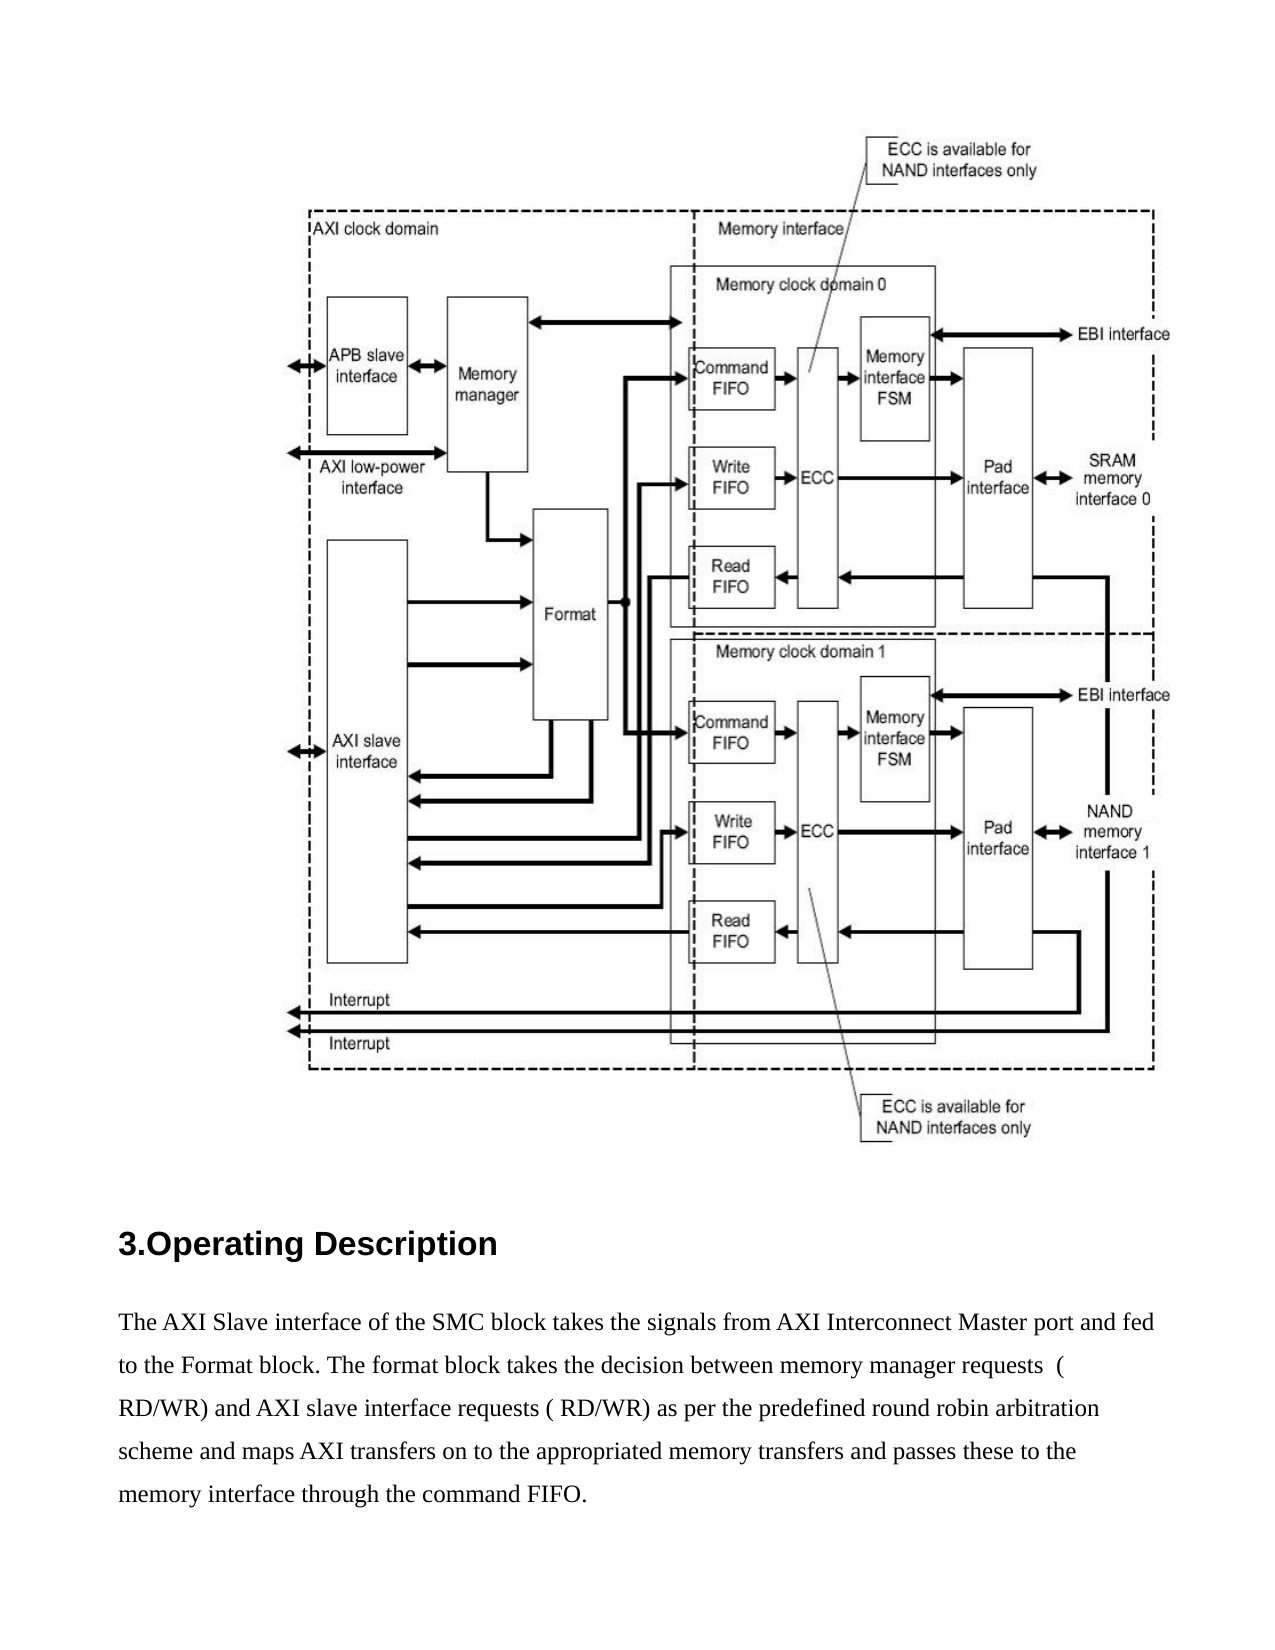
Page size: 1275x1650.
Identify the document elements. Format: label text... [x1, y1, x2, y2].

picture [266, 118, 1174, 1146]
subtitle 3.Operating Description [118, 1224, 1157, 1263]
text The AXI Slave interface of the SMC block takes the signals from AXI Interconnect Master port and fed to the Format block. The format block takes the decision between memory manager requests ( RD/WR) and AXI slave interface requests ( RD/WR) as per the predefined round robin arbitration scheme and maps AXI transfers on to the appropriated memory transfers and passes these to the memory interface through the command FIFO. [118, 1307, 1157, 1508]
